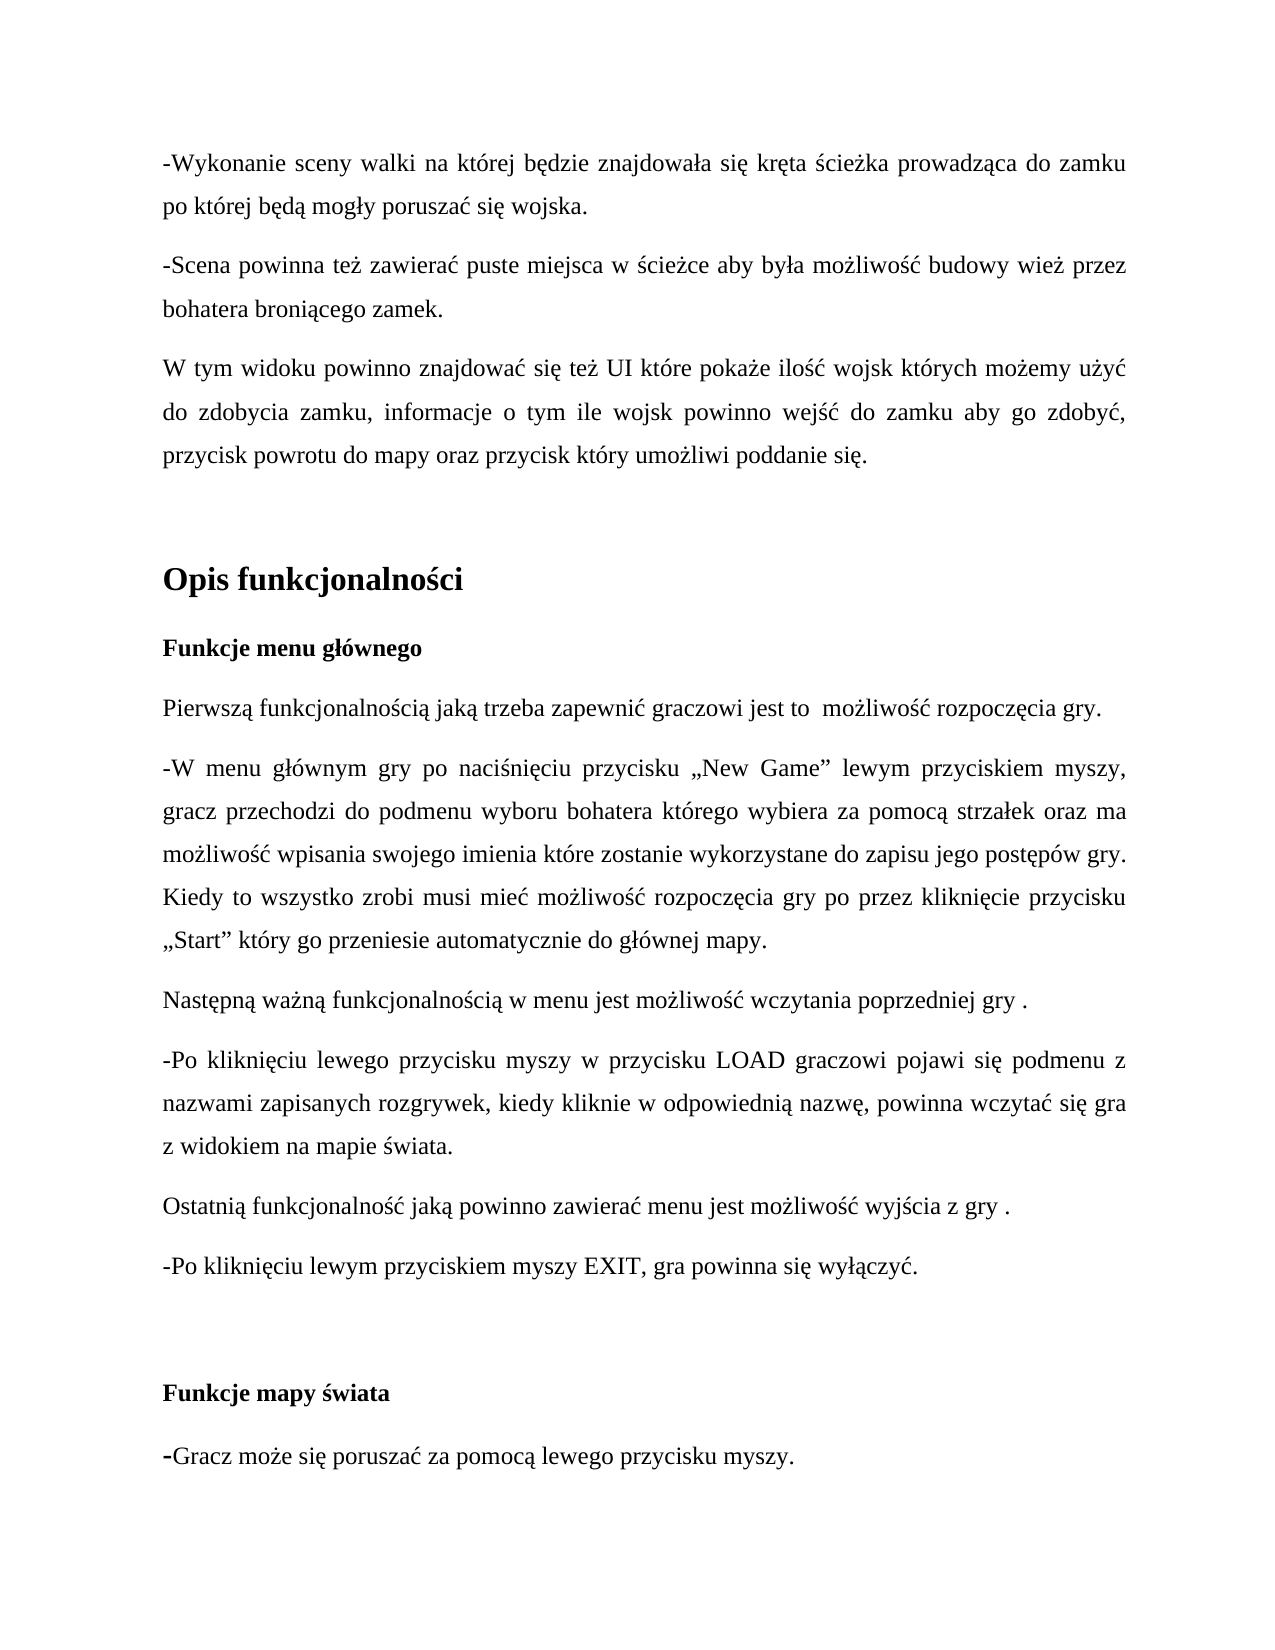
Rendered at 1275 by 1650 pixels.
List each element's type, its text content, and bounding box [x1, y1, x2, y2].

text Opis funkcjonalności [162, 559, 1127, 598]
text Funkcje mapy świata [162, 1378, 1127, 1406]
text -Scena powinna też zawierać puste miejsca w ścieżce aby była możliwość budowy wież przez bohatera broniącego zamek. [162, 251, 1127, 322]
text -Wykonanie sceny walki na której będzie znajdowała się kręta ścieżka prowadząca do zamku po której będą mogły poruszać się wojska. [162, 148, 1127, 219]
text Następną ważną funkcjonalnością w menu jest możliwość wczytania poprzedniej gry . [162, 985, 1127, 1014]
text -Po kliknięciu lewym przyciskiem myszy EXIT, gra powinna się wyłączyć. [162, 1251, 1127, 1280]
text Ostatnią funkcjonalność jaką powinno zawierać menu jest możliwość wyjścia z gry . [162, 1191, 1127, 1220]
text Funkcje menu głównego [162, 633, 1127, 662]
text -W menu głównym gry po naciśnięciu przycisku „New Game” lewym przyciskiem myszy, gracz przechodzi do podmenu wyboru bohatera którego wybiera za pomocą strzałek oraz ma możliwość wpisania swojego imienia które zostanie wykorzystane do zapisu jego postępów gry. Kiedy to wszystko zrobi musi mieć możliwość rozpoczęcia gry po przez kliknięcie przycisku „Start” który go przeniesie automatycznie do głównej mapy. [162, 753, 1127, 954]
text W tym widoku powinno znajdować się też UI które pokaże ilość wojsk których możemy użyć do zdobycia zamku, informacje o tym ile wojsk powinno wejść do zamku aby go zdobyć, przycisk powrotu do mapy oraz przycisk który umożliwi poddanie się. [162, 353, 1127, 468]
text -Po kliknięciu lewego przycisku myszy w przycisku LOAD graczowi pojawi się podmenu z nazwami zapisanych rozgrywek, kiedy kliknie w odpowiednią nazwę, powinna wczytać się gra z widokiem na mapie świata. [162, 1045, 1127, 1160]
text -Gracz może się poruszać za pomocą lewego przycisku myszy. [162, 1437, 1127, 1471]
text Pierwszą funkcjonalnością jaką trzeba zapewnić graczowi jest to możliwość rozpoczęcia gry. [162, 693, 1127, 722]
